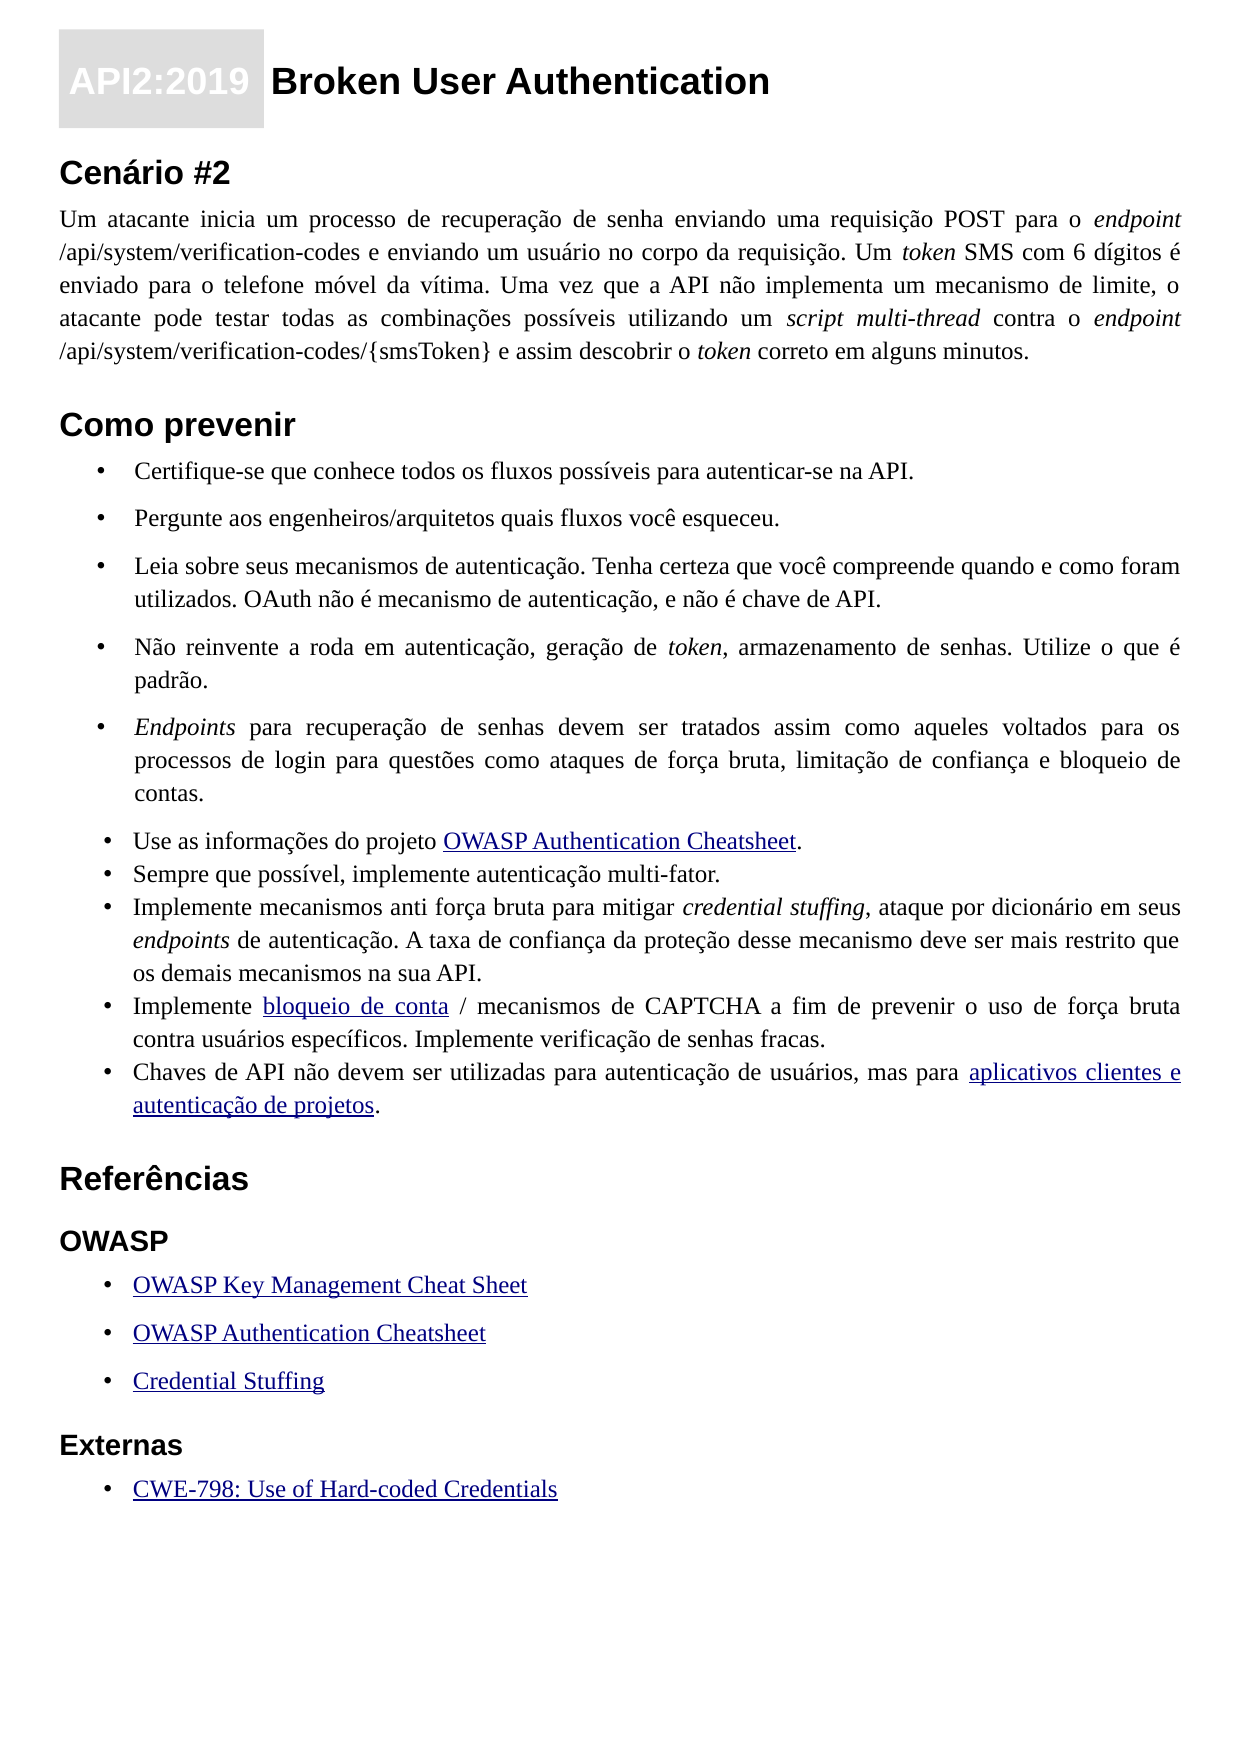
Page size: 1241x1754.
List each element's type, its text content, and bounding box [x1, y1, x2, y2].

list OWASP Authentication Cheatsheet [103, 1318, 1181, 1347]
text Um atacante inicia um processo de recuperação de senha enviando uma requisição POST para o endpoint /api/system/verification-codes e enviando um usuário no corpo da requisição. Um token SMS com 6 dígitos é enviado para o telefone móvel da vítima. Uma vez que a API não implementa um mecanismo de limite, o atacante pode testar todas as combinações possíveis utilizando um script multi-thread contra o endpoint /api/system/verification-codes/{smsToken} e assim descobrir o token correto em alguns minutos. [59, 204, 1181, 365]
list Pergunte aos engenheiros/arquitetos quais fluxos você esqueceu. [97, 503, 1181, 532]
list Implemente mecanismos anti força bruta para mitigar credential stuffing, ataque por dicionário em seus endpoints de autenticação. A taxa de confiança da proteção desse mecanismo deve ser mais restrito que os demais mecanismos na sua API. [103, 892, 1181, 987]
list Leia sobre seus mecanismos de autenticação. Tenha certeza que você compreende quando e como foram utilizados. OAuth não é mecanismo de autenticação, e não é chave de API. [97, 551, 1181, 613]
subtitle Como prevenir [59, 405, 1181, 443]
list Sempre que possível, implemente autenticação multi-fator. [103, 859, 1181, 888]
list Implemente bloqueio de conta / mecanismos de CAPTCHA a fim de prevenir o uso de força bruta contra usuários específicos. Implemente verificação de senhas fracas. [103, 991, 1181, 1053]
subtitle Externas [59, 1428, 1181, 1462]
subtitle Cenário #2 [59, 153, 1181, 192]
list OWASP Key Management Cheat Sheet [103, 1271, 1181, 1299]
list Credential Stuffing [103, 1366, 1181, 1394]
list Chaves de API não devem ser utilizadas para autenticação de usuários, mas para aplicativos clientes e autenticação de projetos. [103, 1057, 1181, 1119]
list Certifique-se que conhece todos os fluxos possíveis para autenticar-se na API. [97, 456, 1181, 484]
list Não reinvente a roda em autenticação, geração de token, armazenamento de senhas. Utilize o que é padrão. [97, 632, 1181, 693]
subtitle OWASP [59, 1224, 1181, 1258]
subtitle Referências [59, 1158, 1181, 1197]
list CWE-798: Use of Hard-coded Credentials [103, 1474, 1181, 1503]
list Use as informações do projeto OWASP Authentication Cheatsheet. [103, 826, 1181, 855]
list Endpoints para recuperação de senhas devem ser tratados assim como aqueles voltados para os processos de login para questões como ataques de força bruta, limitação de confiança e bloqueio de contas. [97, 712, 1181, 807]
